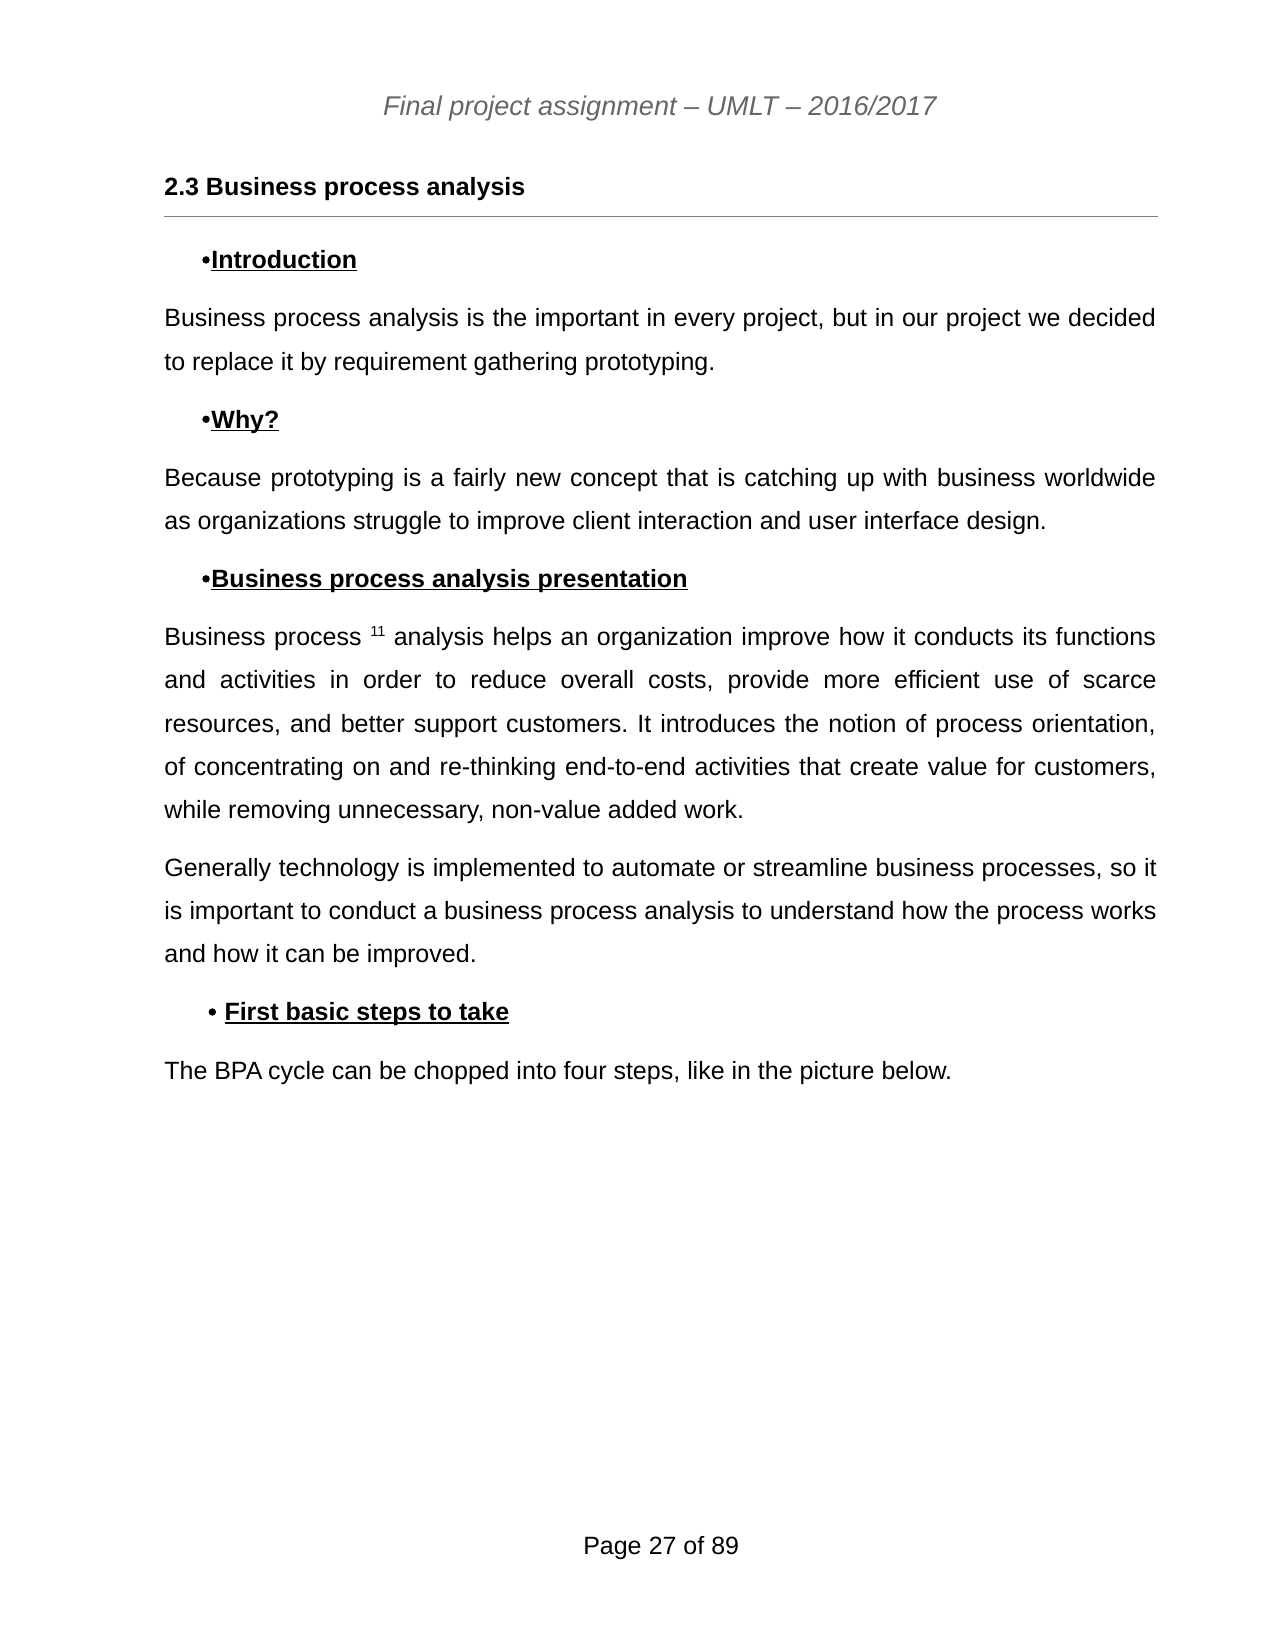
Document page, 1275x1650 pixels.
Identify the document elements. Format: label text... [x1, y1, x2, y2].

list First basic steps to take [208, 997, 1158, 1026]
subtitle 2.3 Business process analysis [164, 172, 1158, 201]
text Generally technology is implemented to automate or streamline business processes, so it is important to conduct a business process analysis to understand how the process works and how it can be improved. [164, 853, 1158, 968]
list Why? [202, 405, 1158, 433]
list The BPA cycle can be chopped into four steps, like in the picture below. [164, 1056, 1158, 1084]
text Because prototyping is a fairly new concept that is catching up with business worldwide as organizations struggle to improve client interaction and user interface design. [164, 463, 1158, 535]
list Business process analysis presentation [202, 564, 1158, 593]
list Introduction [202, 245, 1158, 274]
text Business process analysis is the important in every project, but in our project we decided to replace it by requirement gathering prototyping. [164, 303, 1158, 375]
text Business process 11 analysis helps an organization improve how it conducts its functions and activities in order to reduce overall costs, provide more efficient use of scarce resources, and better support customers. It introduces the notion of process orientation, of concentrating on and re-thinking end-to-end activities that create value for customers, while removing unnecessary, non-value added work. [164, 622, 1158, 824]
